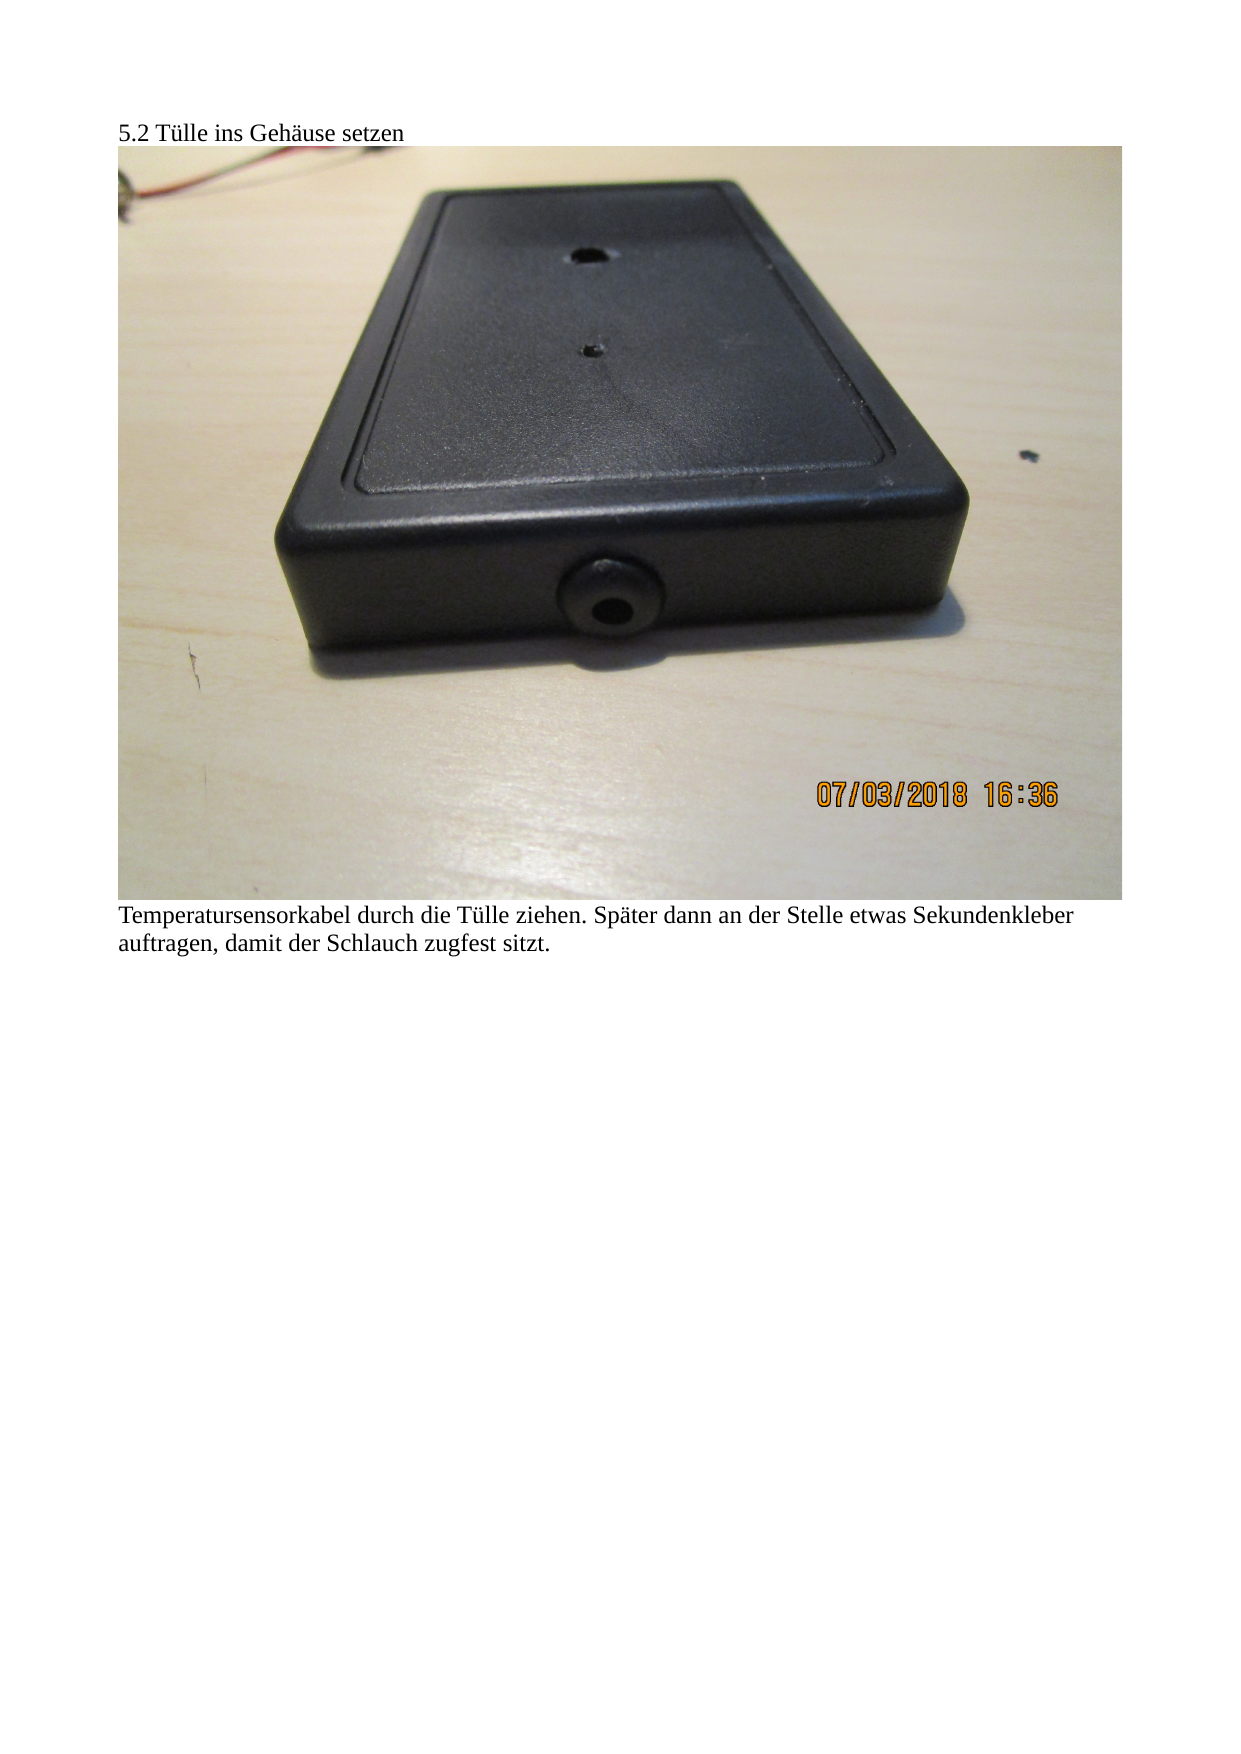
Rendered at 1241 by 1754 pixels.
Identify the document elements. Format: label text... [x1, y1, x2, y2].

picture [118, 146, 1123, 900]
text Temperatursensorkabel durch die Tülle ziehen. Später dann an der Stelle etwas Sekundenkleber auftragen, damit der Schlauch zugfest sitzt. [118, 900, 1122, 957]
text 5.2 Tülle ins Gehäuse setzen [118, 118, 1122, 146]
